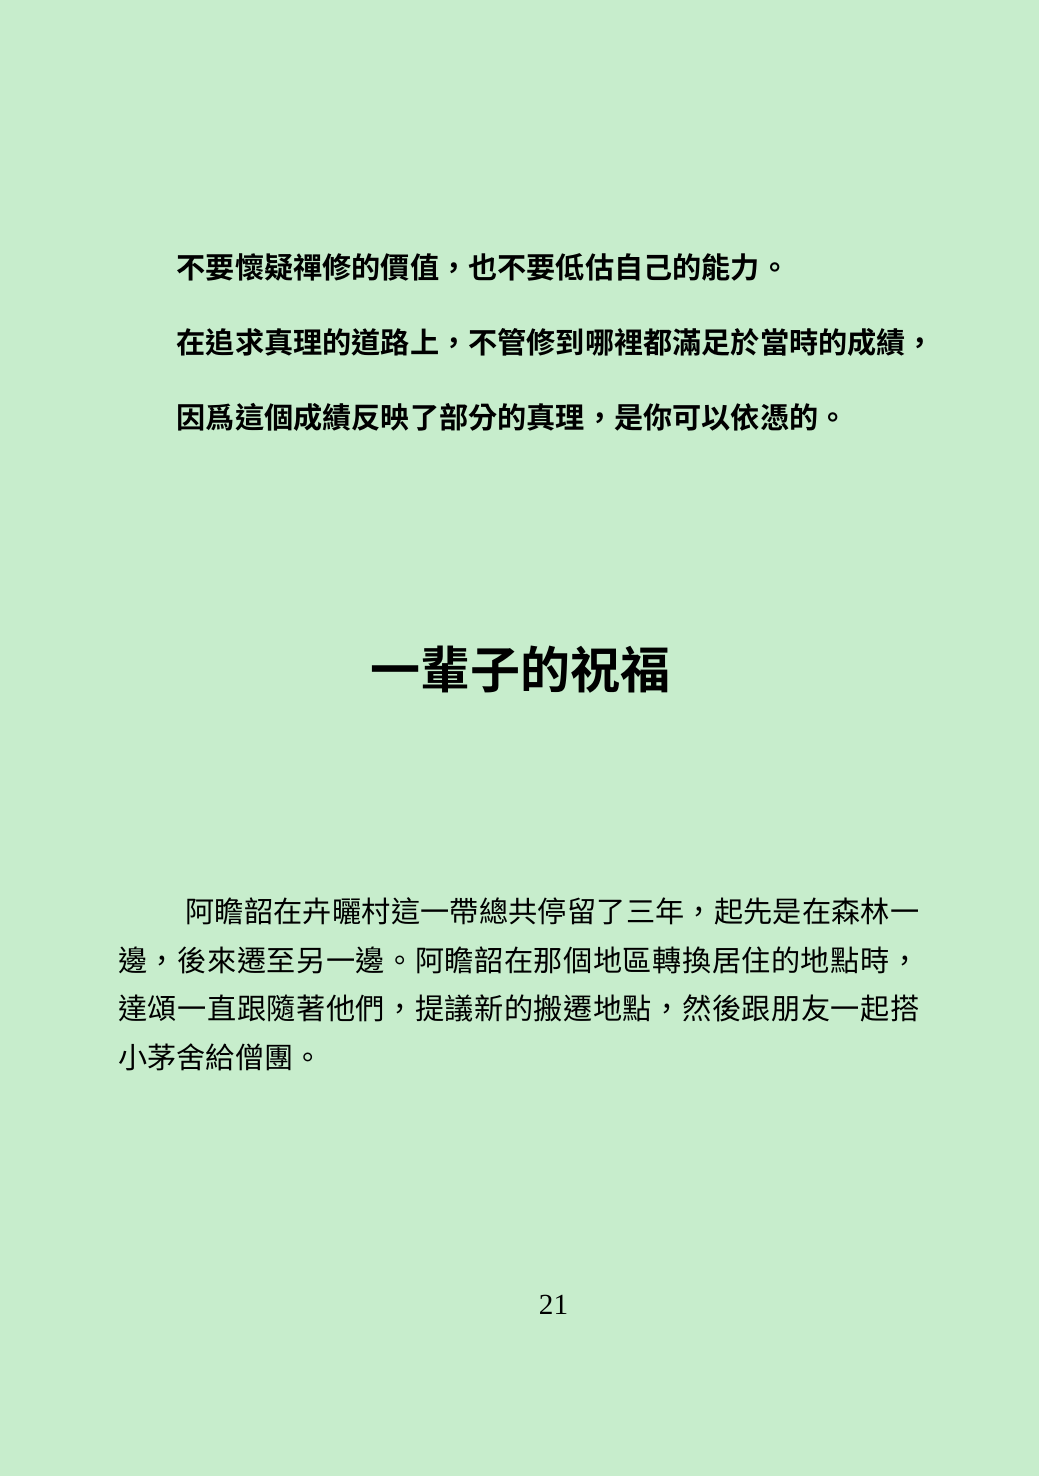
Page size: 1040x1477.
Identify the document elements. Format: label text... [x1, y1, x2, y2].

text 不要懷疑禪修的價值，也不要低估自己的能力。 [118, 245, 921, 287]
text 因爲這個成績反映了部分的真理，是你可以依憑的。 [118, 394, 921, 437]
subtitle 一輩子的祝福 [118, 630, 921, 702]
text 在追求真理的道路上，不管修到哪裡都滿足於當時的成績， [118, 320, 921, 362]
text 阿瞻韶在卉曬村這一帶總共停留了三年，起先是在森林一邊，後來遷至另一邊。阿瞻韶在那個地區轉換居住的地點時，達頌一直跟隨著他們，提議新的搬遷地點，然後跟朋友一起搭小茅舍給僧團。 [118, 889, 921, 1077]
